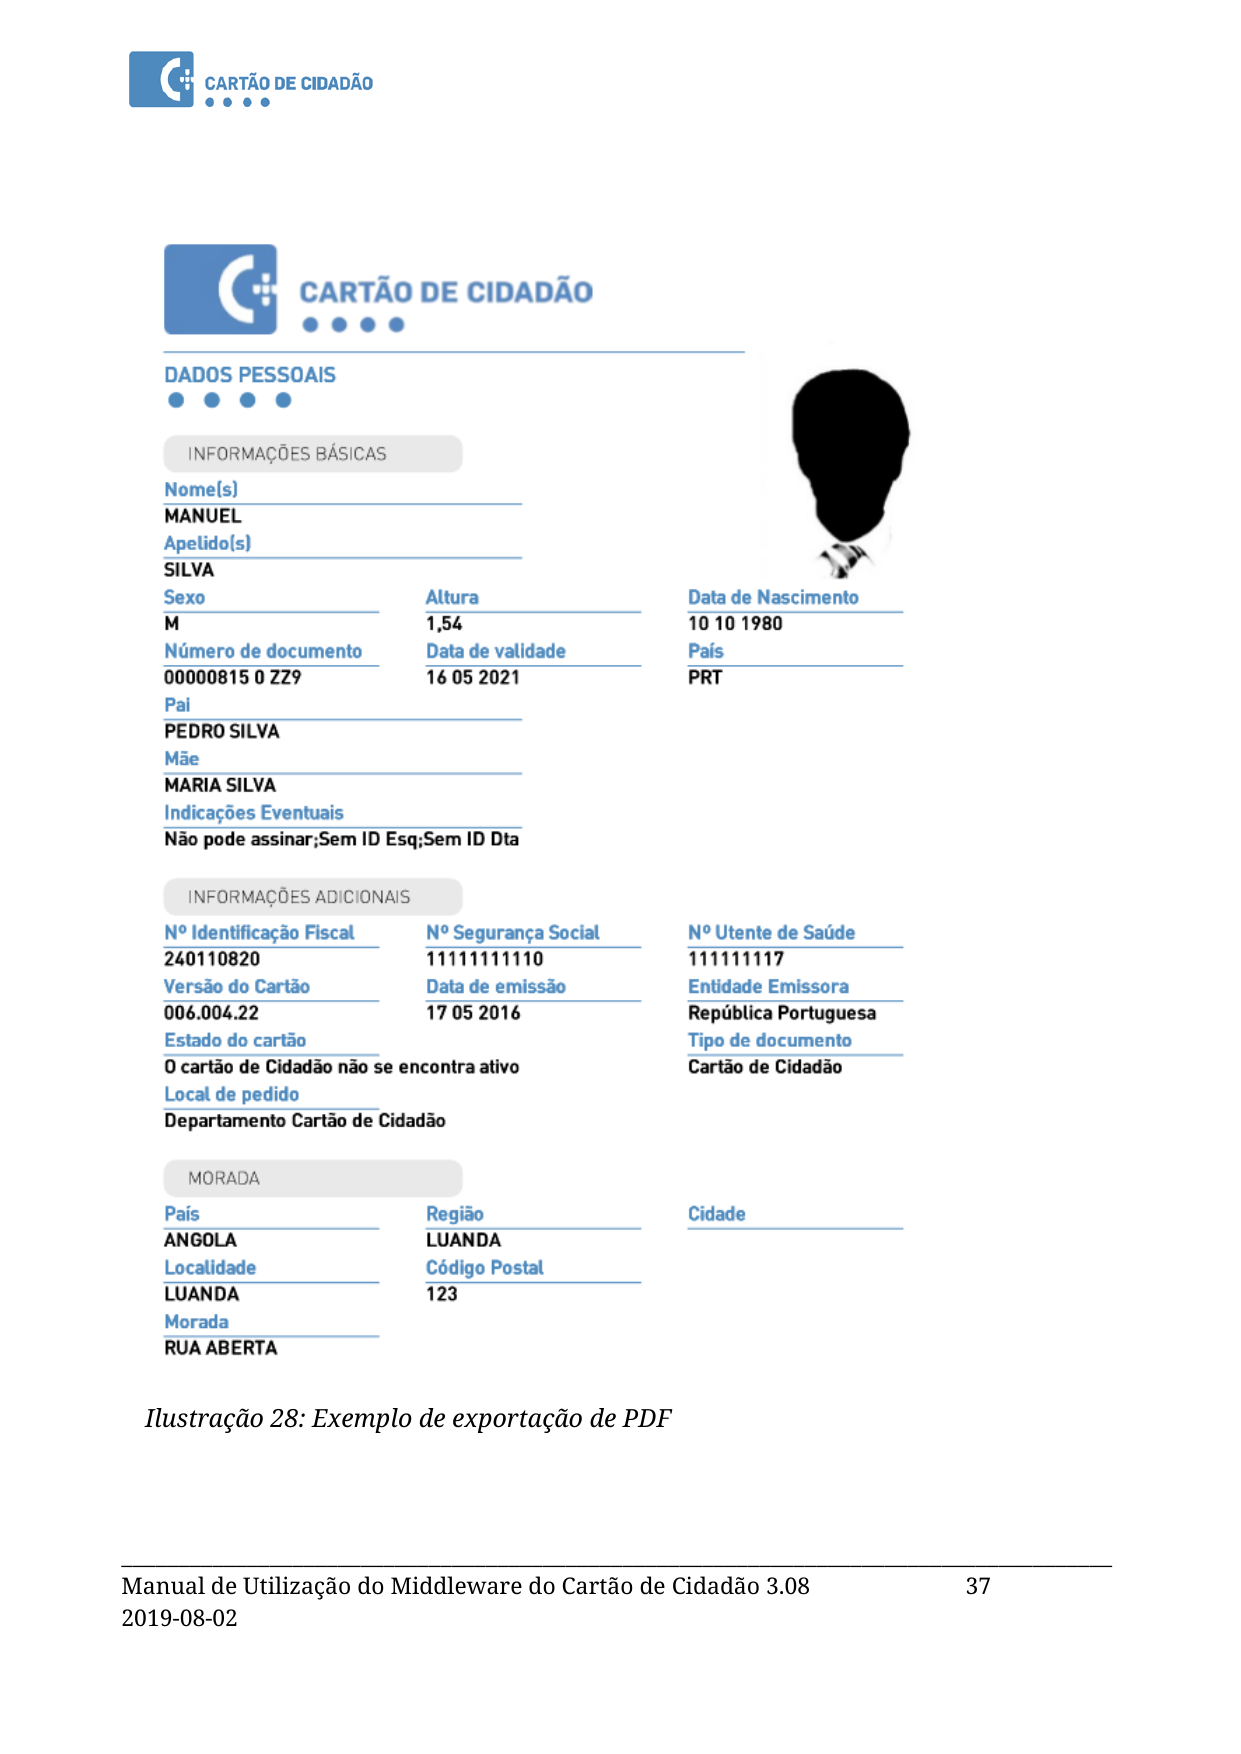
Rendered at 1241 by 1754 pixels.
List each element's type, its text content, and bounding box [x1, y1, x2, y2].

picture [149, 229, 1091, 1396]
picture [127, 45, 420, 115]
list Ilustração 28: Exemplo de exportação de PDF [145, 230, 1096, 1434]
